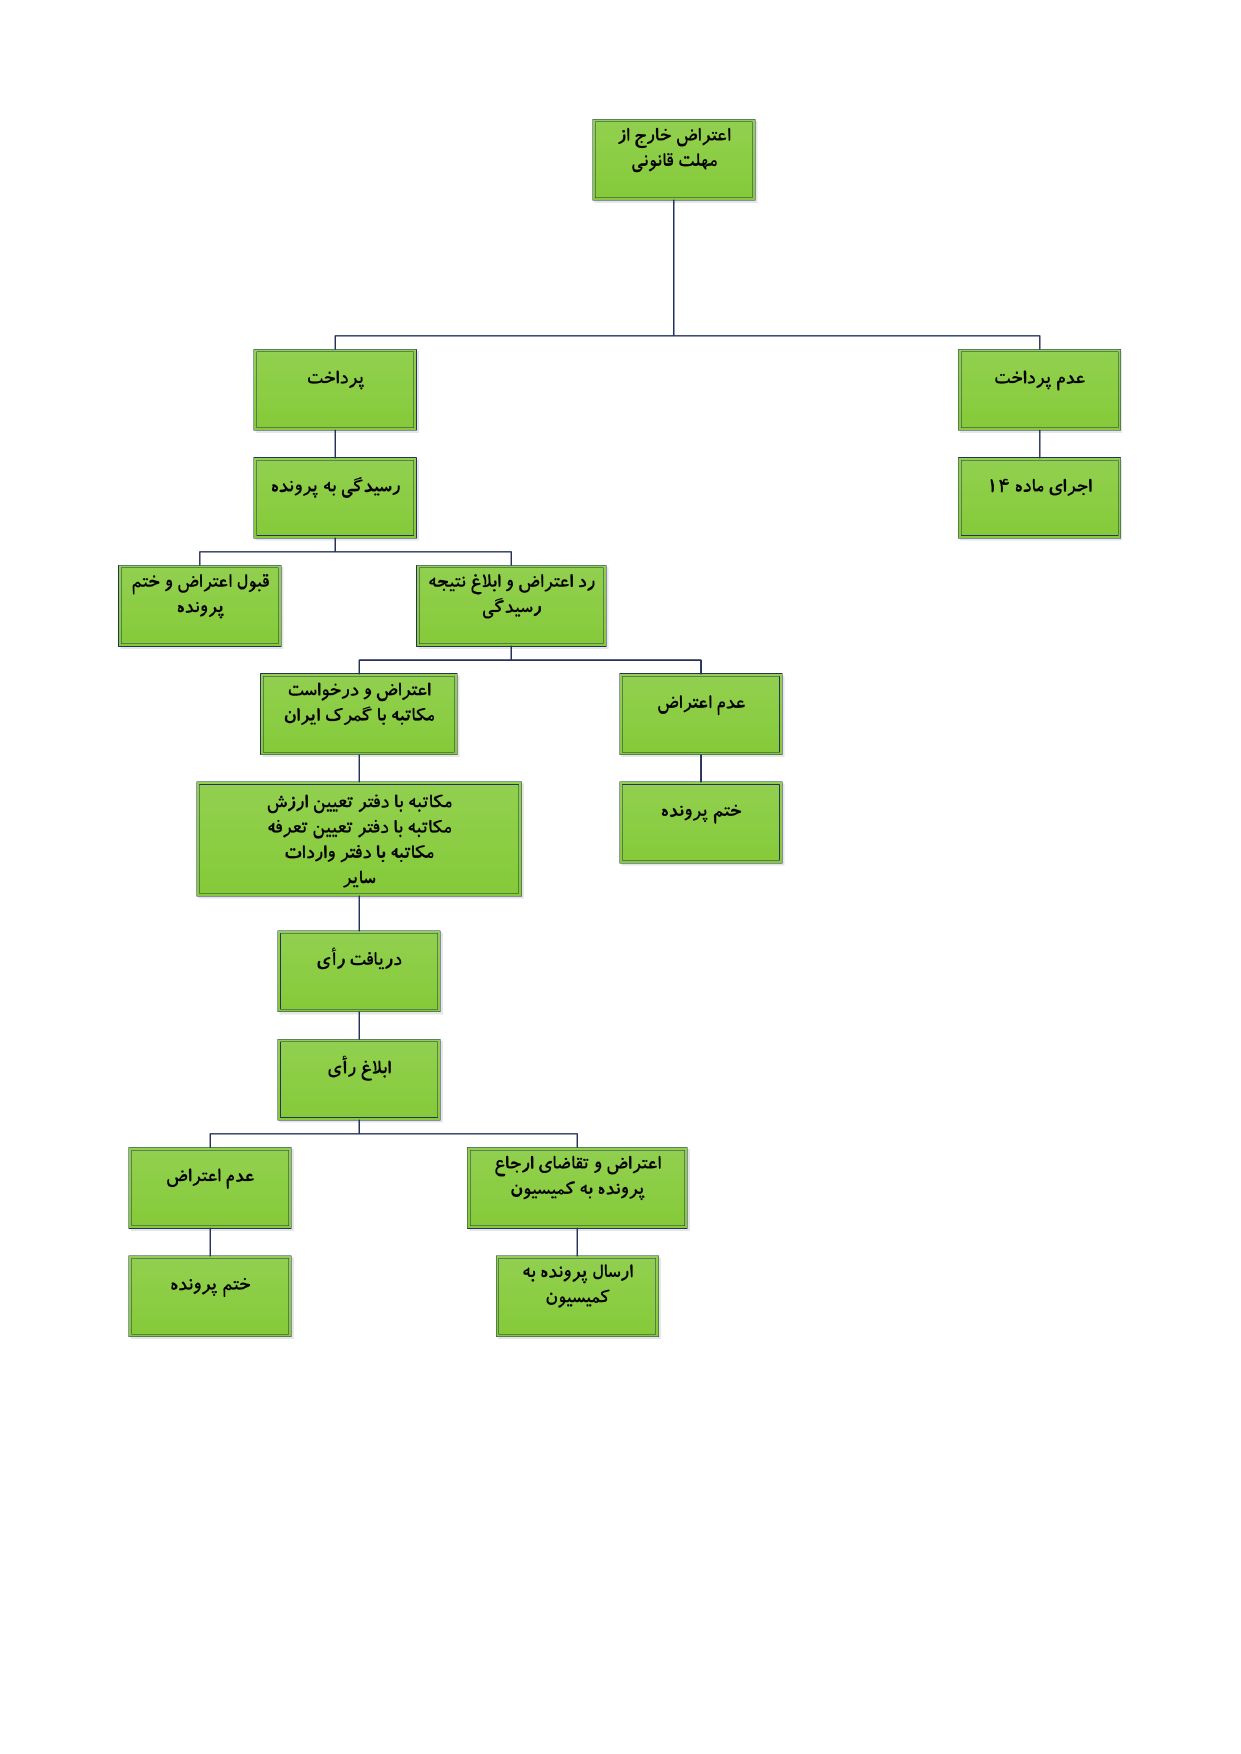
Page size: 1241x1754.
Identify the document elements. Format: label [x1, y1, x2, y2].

picture [118, 118, 1123, 1339]
